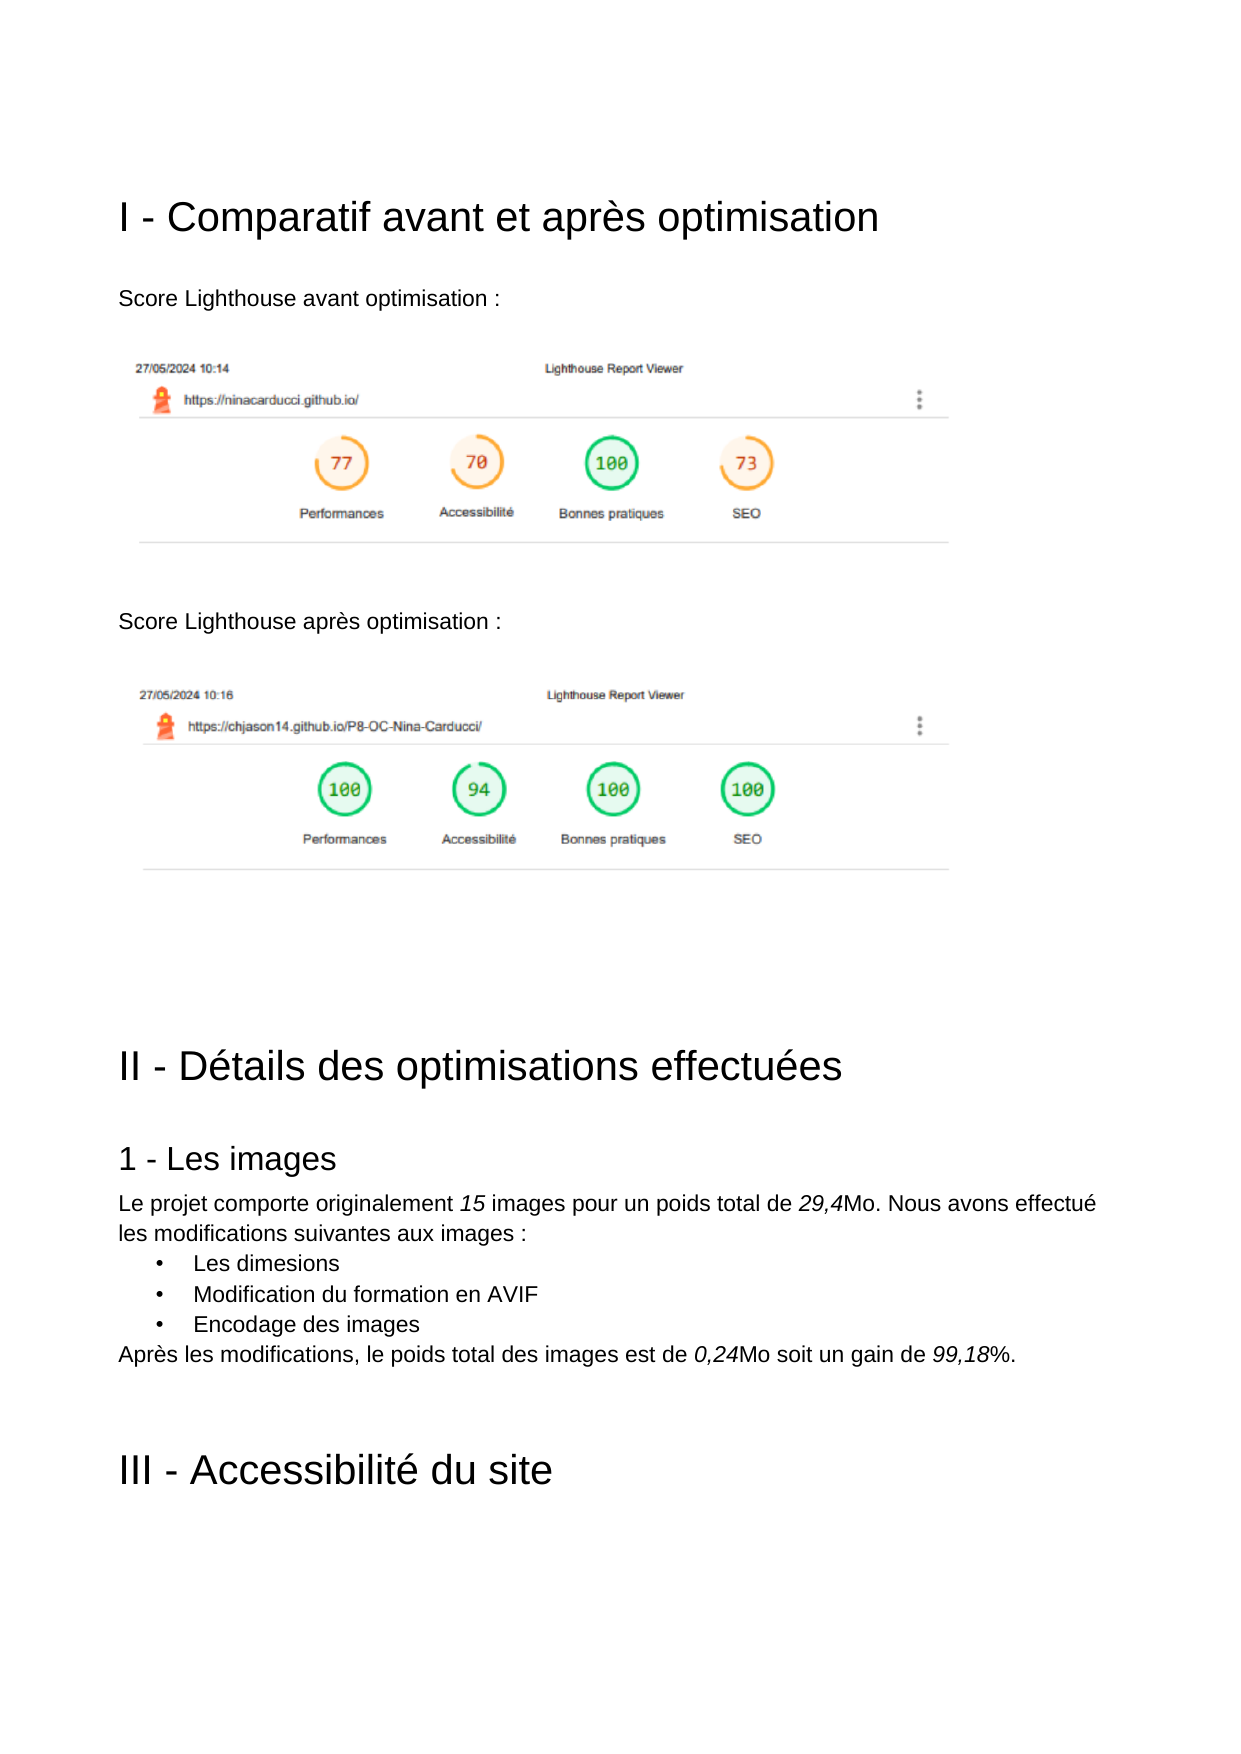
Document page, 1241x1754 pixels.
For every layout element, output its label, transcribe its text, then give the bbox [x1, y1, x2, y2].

list Les dimesions [156, 1250, 1122, 1277]
text II - Détails des optimisations effectuées [118, 1041, 1122, 1089]
text I - Comparatif avant et après optimisation [118, 192, 1122, 240]
text Le projet comporte originalement 15 images pour un poids total de 29,4Mo. Nous avons effectué les modifications suivantes aux images : [118, 1190, 1122, 1246]
text Score Lighthouse après optimisation : [118, 608, 1122, 634]
list Modification du formation en AVIF [156, 1281, 1122, 1307]
text III - Accessibilité du site [118, 1445, 1122, 1493]
list Encodage des images [156, 1311, 1122, 1337]
text Score Lighthouse avant optimisation : [118, 284, 1122, 311]
text 1 - Les images [118, 1139, 1122, 1177]
text Après les modifications, le poids total des images est de 0,24Mo soit un gain de 99,18%. [118, 1341, 1122, 1367]
